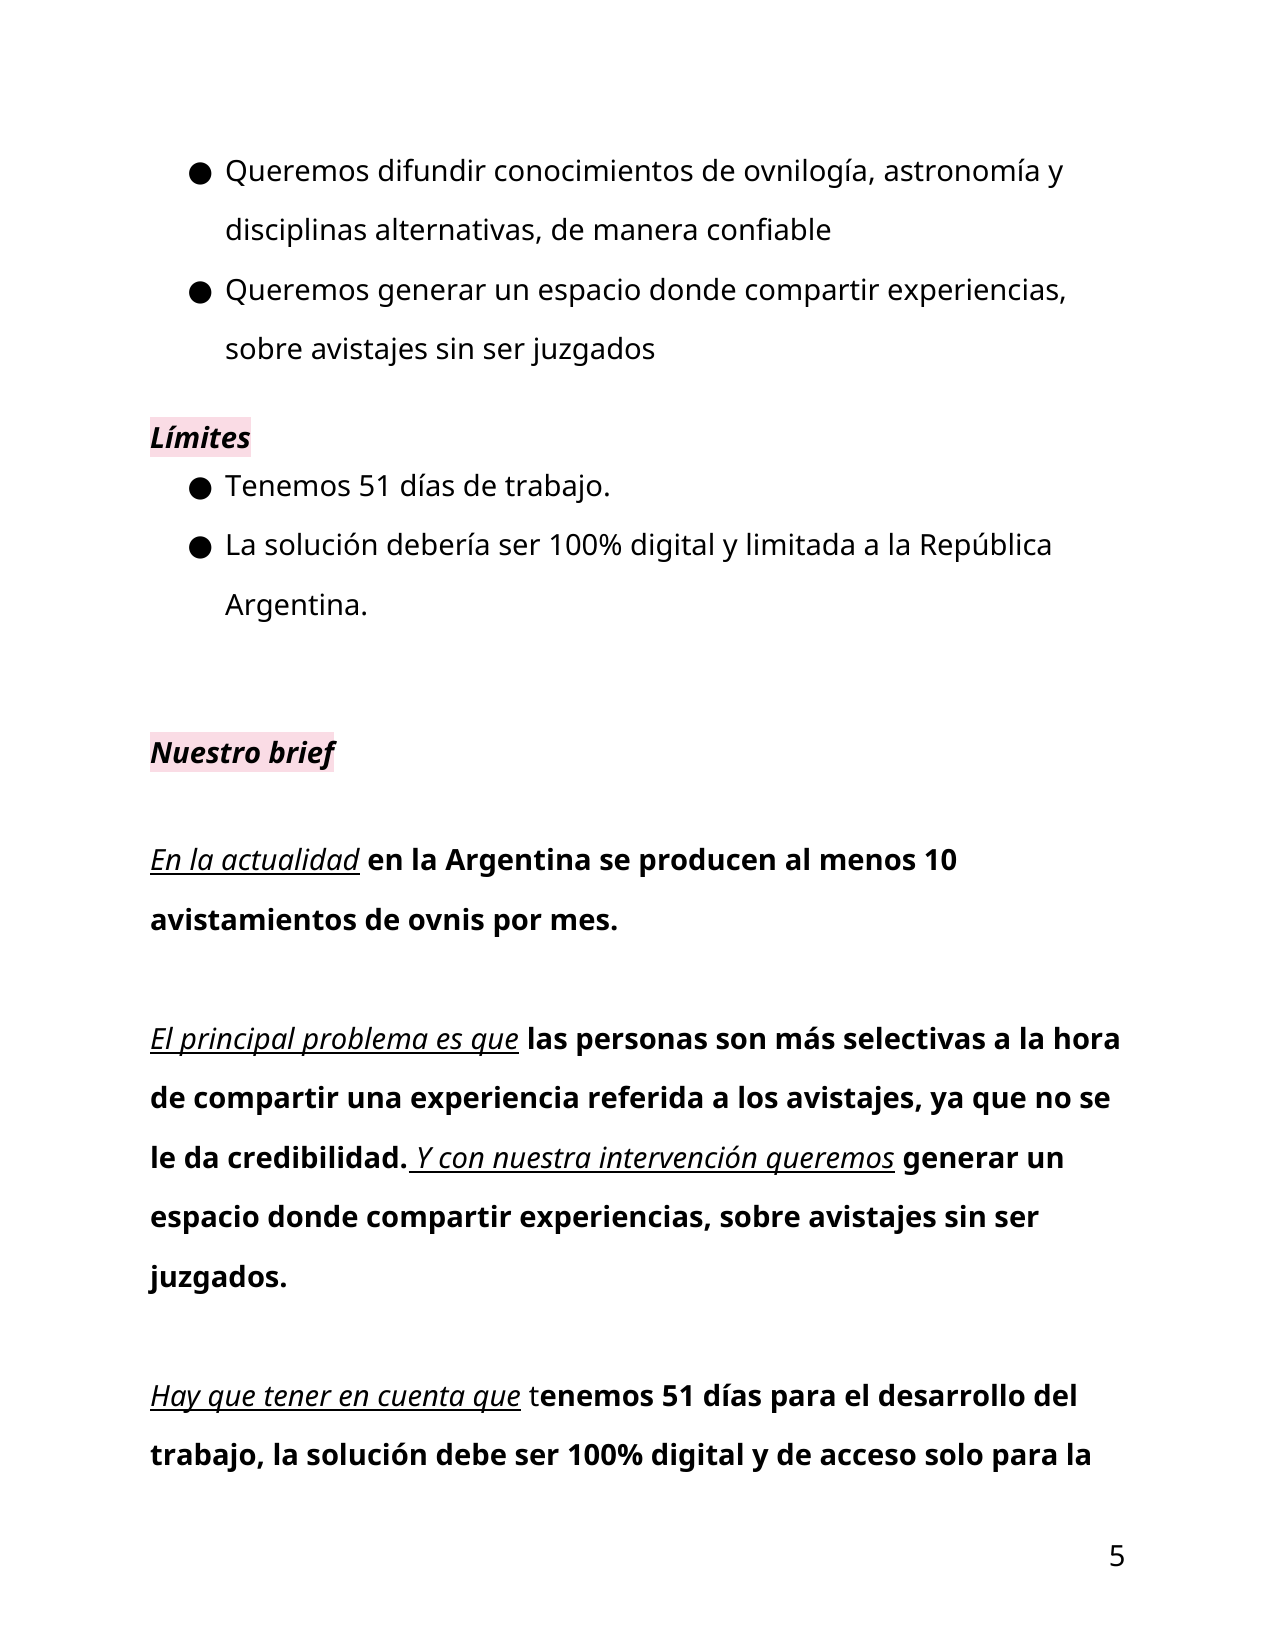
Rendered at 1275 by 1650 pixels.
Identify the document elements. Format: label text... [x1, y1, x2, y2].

list Tenemos 51 días de trabajo. [187, 465, 1125, 505]
subtitle Nuestro brief [334, 732, 1125, 772]
text En la actualidad en la Argentina se producen al menos 10 avistamientos de ovnis por mes. [150, 840, 1125, 939]
subtitle Límites [251, 417, 1125, 457]
list Queremos generar un espacio donde compartir experiencias, sobre avistajes sin ser juzgados [187, 269, 1125, 368]
text Hay que tener en cuenta que tenemos 51 días para el desarrollo del trabajo, la solución debe ser 100% digital y de acceso solo para la [150, 1375, 1125, 1474]
list La solución debería ser 100% digital y limitada a la República Argentina. [187, 524, 1125, 624]
list Queremos difundir conocimientos de ovnilogía, astronomía y disciplinas alternativas, de manera confiable [187, 150, 1125, 249]
text El principal problema es que las personas son más selectivas a la hora de compartir una experiencia referida a los avistajes, ya que no se le da credibilidad. Y con nuestra intervención queremos generar un espacio donde compartir experiencias, sobre avistajes sin ser juzgados. [150, 1018, 1125, 1296]
